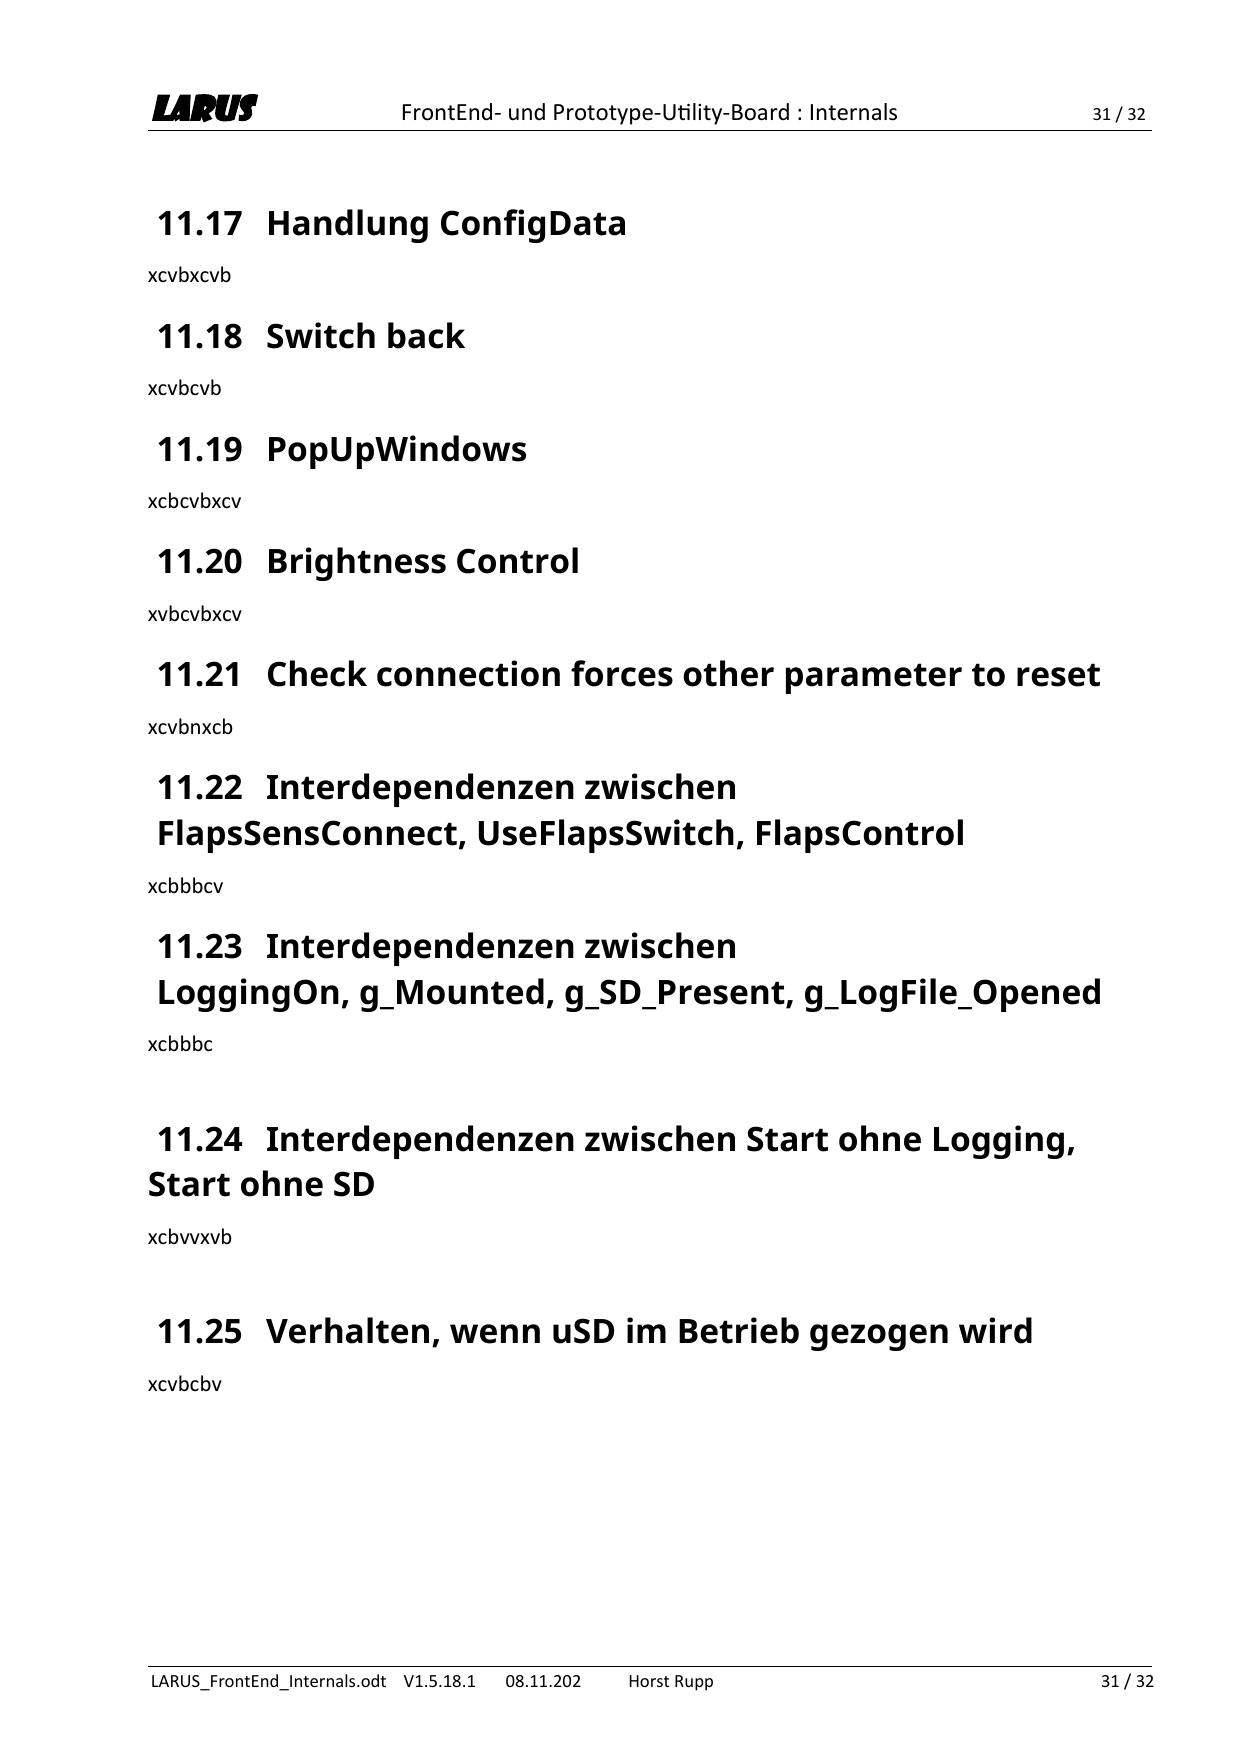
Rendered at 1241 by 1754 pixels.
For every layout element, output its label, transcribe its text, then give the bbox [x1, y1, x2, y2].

text xcvbcbv [148, 1369, 1152, 1397]
text xcvbnxcb [148, 712, 1152, 740]
text xcvbxcvb [148, 261, 1152, 288]
text xvbcvbxcv [148, 599, 1152, 627]
subtitle Interdependenzen zwischen LoggingOn, g_Mounted, g_SD_Present, g_LogFile_Opened [148, 911, 1152, 1014]
text xcbcvbxcv [148, 486, 1152, 514]
subtitle Interdependenzen zwischen FlapsSensConnect, UseFlapsSwitch, FlapsControl [148, 752, 1152, 855]
subtitle PopUpWindows [148, 413, 1152, 471]
text xcbbbc [148, 1029, 1152, 1057]
text xcbvvxvb [148, 1222, 1152, 1250]
text xcvbcvb [148, 373, 1152, 401]
text xcbbbcv [148, 871, 1152, 899]
subtitle Interdependenzen zwischen Start ohne Logging, Start ohne SD [148, 1103, 1152, 1207]
subtitle Handlung ConfigData [148, 188, 1152, 245]
subtitle Brightness Control [148, 526, 1152, 584]
subtitle Check connection forces other parameter to reset [148, 639, 1152, 697]
subtitle Verhalten, wenn uSD im Betrieb gezogen wird [148, 1296, 1152, 1353]
subtitle Switch back [148, 301, 1152, 358]
